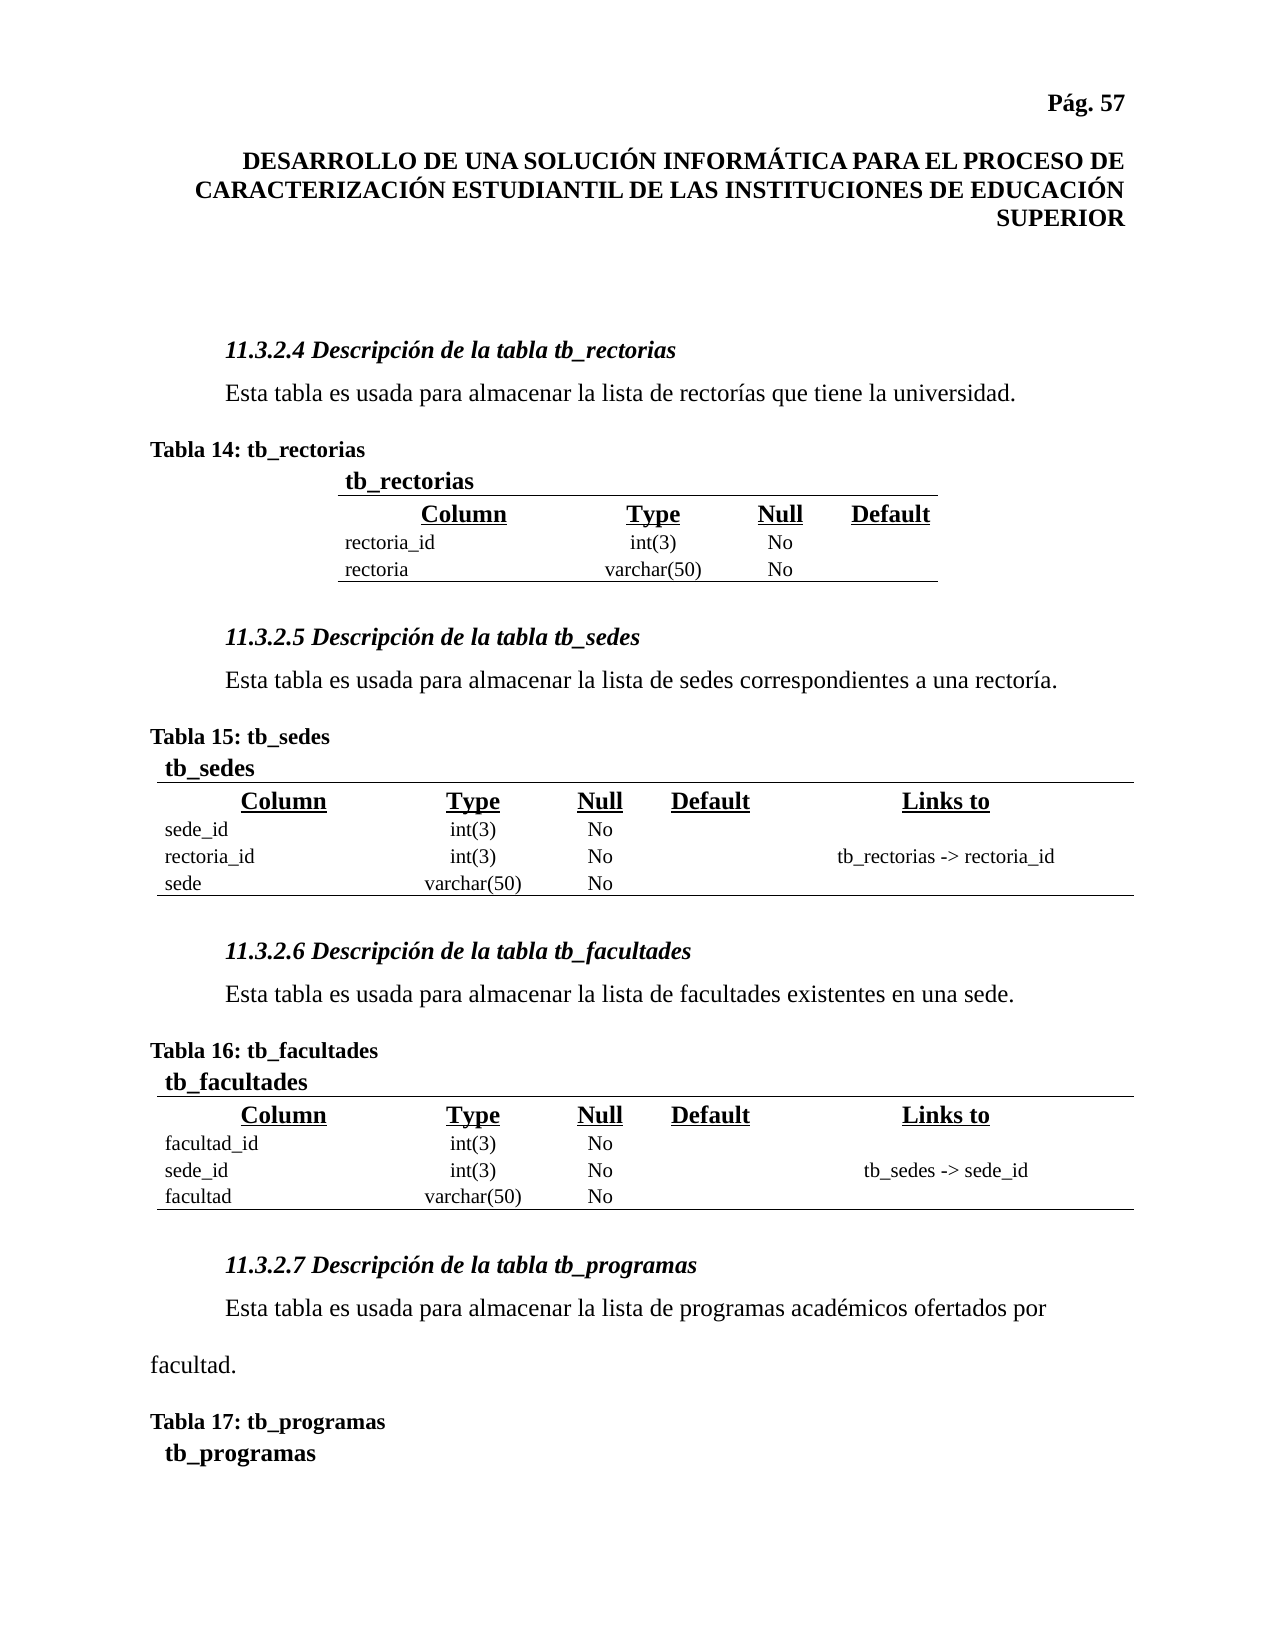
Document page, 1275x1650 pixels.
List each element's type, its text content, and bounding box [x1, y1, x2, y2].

table_header [664, 1063, 757, 1096]
table_cell No [536, 868, 663, 894]
table_header tb_facultades [157, 1063, 409, 1096]
table_cell [664, 1129, 757, 1155]
table_cell varchar(50) [590, 554, 717, 581]
table_cell int(3) [409, 1129, 536, 1155]
table_cell [664, 841, 757, 868]
table_header [409, 1435, 536, 1467]
table_cell Links to [757, 1097, 1134, 1129]
table_cell No [536, 1129, 663, 1155]
table_header [590, 462, 717, 495]
table_cell Links to [757, 783, 1134, 815]
table_cell Type [409, 783, 536, 815]
table_cell Default [664, 1097, 757, 1129]
table_cell Null [717, 496, 844, 528]
table_cell sede_id [157, 1155, 409, 1182]
table_header [409, 1063, 536, 1096]
table_cell No [536, 815, 663, 841]
text Tabla 14: tb_rectorias [150, 436, 1125, 462]
table_cell tb_sedes -> sede_id [757, 1155, 1134, 1182]
subtitle 11.3.2.7 Descripción de la tabla tb_programas [150, 1250, 1125, 1279]
table_cell [757, 868, 1134, 894]
text Esta tabla es usada para almacenar la lista de facultades existentes en una sede. [150, 979, 1125, 1008]
table_cell [664, 1182, 757, 1208]
table_header [844, 462, 937, 495]
table_cell No [717, 528, 844, 554]
table_header [409, 749, 536, 782]
table_header [664, 1435, 757, 1467]
table_header [536, 1435, 663, 1467]
table_cell Column [157, 1097, 409, 1129]
table_cell Type [409, 1097, 536, 1129]
table_cell Type [590, 496, 717, 528]
table_cell int(3) [409, 815, 536, 841]
table_cell varchar(50) [409, 1182, 536, 1208]
table_header [664, 749, 757, 782]
table_cell sede_id [157, 815, 409, 841]
table_cell [664, 815, 757, 841]
text Esta tabla es usada para almacenar la lista de sedes correspondientes a una rectoría. [150, 665, 1125, 694]
table_cell rectoria_id [338, 528, 589, 554]
table_cell [757, 1129, 1134, 1155]
table_header [757, 1063, 1134, 1096]
table_cell [757, 815, 1134, 841]
text Tabla 16: tb_facultades [150, 1037, 1125, 1063]
table_cell No [536, 1182, 663, 1208]
table_cell Null [536, 1097, 663, 1129]
table_header [757, 749, 1134, 782]
table_cell sede [157, 868, 409, 894]
table_header [536, 749, 663, 782]
table_header tb_sedes [157, 749, 409, 782]
table_cell tb_rectorias -> rectoria_id [757, 841, 1134, 868]
table_cell rectoria_id [157, 841, 409, 868]
table_cell [844, 554, 937, 581]
table_cell Default [844, 496, 937, 528]
table_cell [757, 1182, 1134, 1208]
text Tabla 17: tb_programas [150, 1408, 1125, 1434]
text Esta tabla es usada para almacenar la lista de programas académicos ofertados por facultad. [150, 1293, 1125, 1379]
table_cell int(3) [409, 1155, 536, 1182]
table_cell Column [338, 496, 589, 528]
table_cell int(3) [409, 841, 536, 868]
table_cell No [536, 1155, 663, 1182]
subtitle 11.3.2.6 Descripción de la tabla tb_facultades [150, 936, 1125, 965]
table_cell varchar(50) [409, 868, 536, 894]
table_cell No [717, 554, 844, 581]
table_header [717, 462, 844, 495]
table_header tb_programas [157, 1435, 409, 1467]
table_cell int(3) [590, 528, 717, 554]
table_header tb_rectorias [338, 462, 589, 495]
subtitle 11.3.2.4 Descripción de la tabla tb_rectorias [150, 335, 1125, 364]
table_header [757, 1435, 1137, 1467]
table_header [536, 1063, 663, 1096]
table_cell [664, 868, 757, 894]
table_cell Default [664, 783, 757, 815]
table_cell facultad [157, 1182, 409, 1208]
text Esta tabla es usada para almacenar la lista de rectorías que tiene la universidad. [150, 378, 1125, 407]
text Tabla 15: tb_sedes [150, 723, 1125, 749]
table_cell Column [157, 783, 409, 815]
table_cell facultad_id [157, 1129, 409, 1155]
table_cell rectoria [338, 554, 589, 581]
table_cell [664, 1155, 757, 1182]
subtitle 11.3.2.5 Descripción de la tabla tb_sedes [150, 622, 1125, 651]
table_cell Null [536, 783, 663, 815]
table_cell No [536, 841, 663, 868]
table_cell [844, 528, 937, 554]
